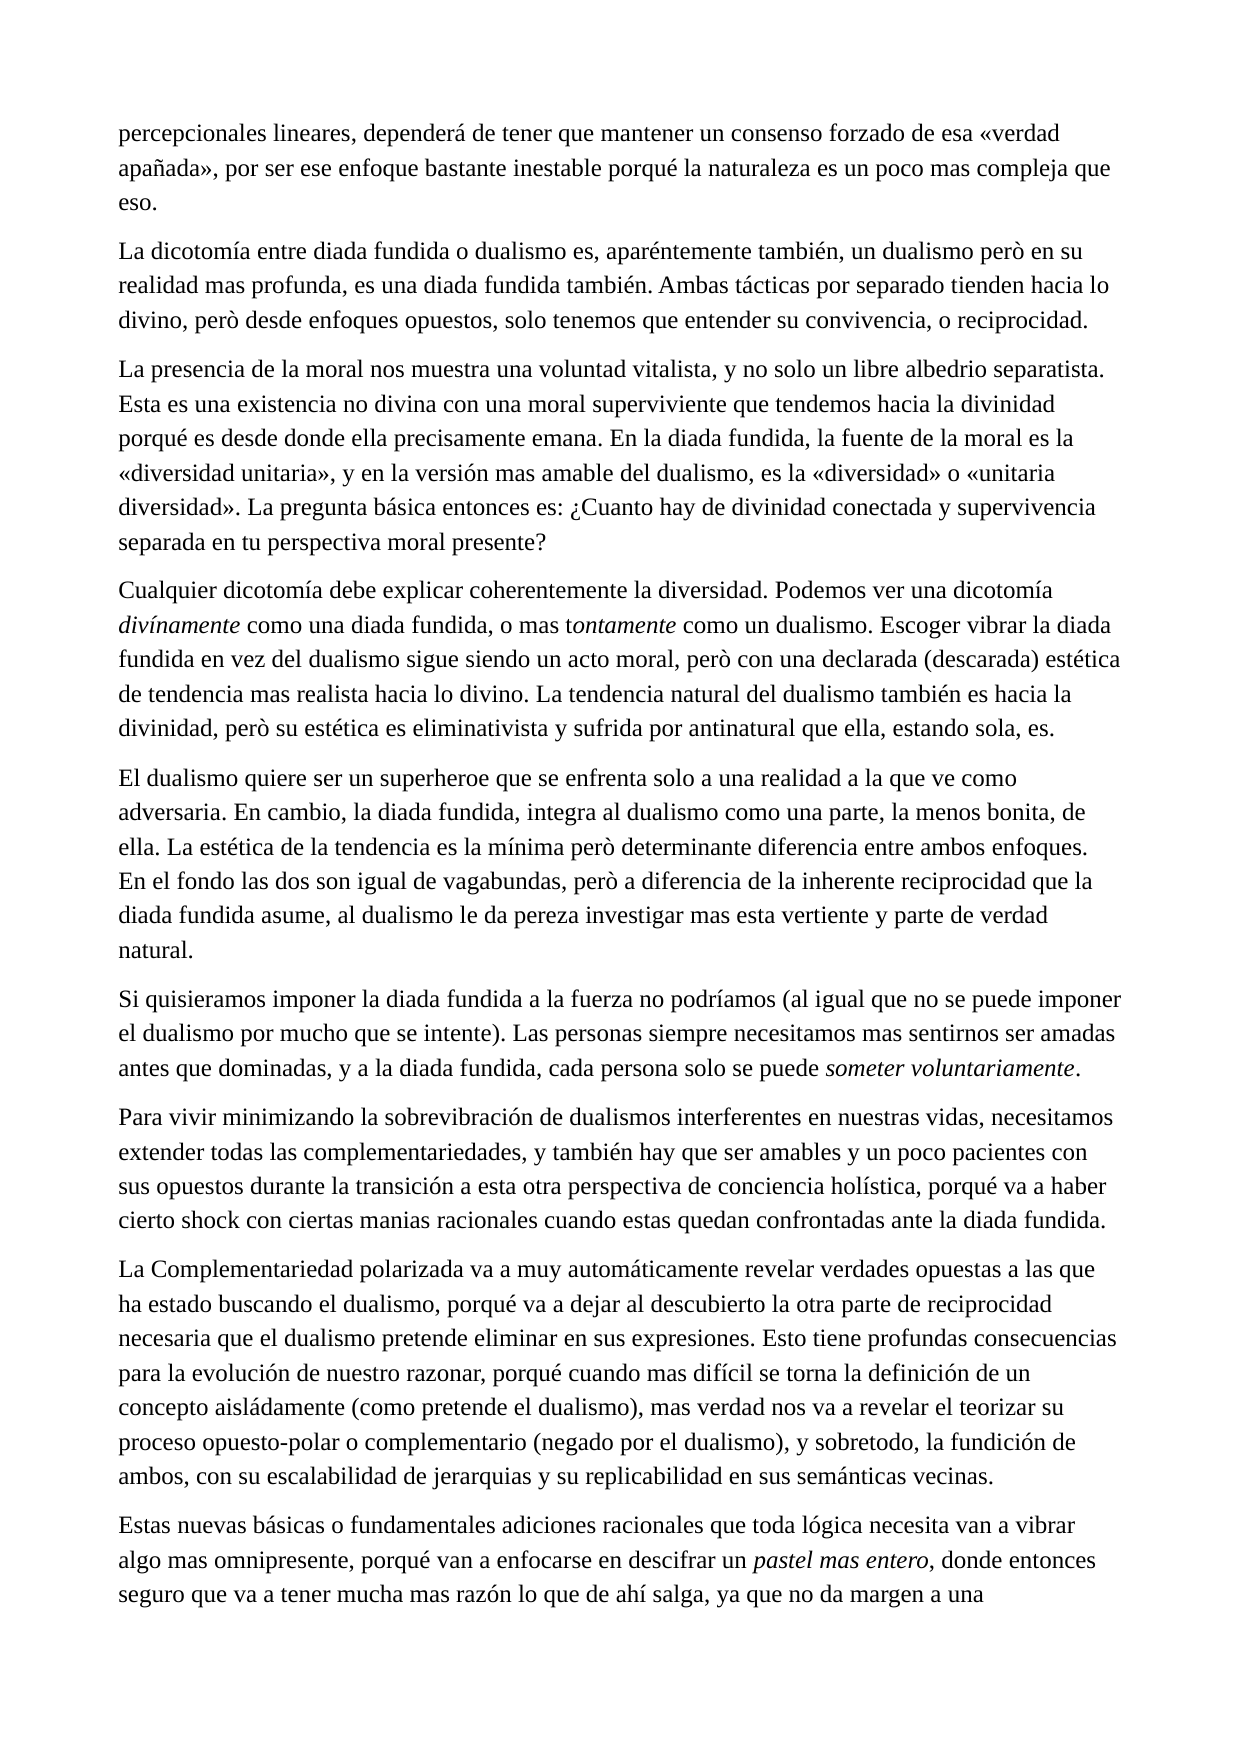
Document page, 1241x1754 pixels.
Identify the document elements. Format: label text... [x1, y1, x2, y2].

text La Complementariedad polarizada va a muy automáticamente revelar verdades opuestas a las que ha estado buscando el dualismo, porqué va a dejar al descubierto la otra parte de reciprocidad necesaria que el dualismo pretende eliminar en sus expresiones. Esto tiene profundas consecuencias para la evolución de nuestro razonar, porqué cuando mas difícil se torna la definición de un concepto aisládamente (como pretende el dualismo), mas verdad nos va a revelar el teorizar su proceso opuesto-polar o complementario (negado por el dualismo), y sobretodo, la fundición de ambos, con su escalabilidad de jerarquias y su replicabilidad en sus semánticas vecinas. [118, 1254, 1122, 1490]
text Para vivir minimizando la sobrevibración de dualismos interferentes en nuestras vidas, necesitamos extender todas las complementariedades, y también hay que ser amables y un poco pacientes con sus opuestos durante la transición a esta otra perspectiva de conciencia holística, porqué va a haber cierto shock con ciertas manias racionales cuando estas quedan confrontadas ante la diada fundida. [118, 1102, 1122, 1234]
text Si quisieramos imponer la diada fundida a la fuerza no podríamos (al igual que no se puede imponer el dualismo por mucho que se intente). Las personas siempre necesitamos mas sentirnos ser amadas antes que dominadas, y a la diada fundida, cada persona solo se puede someter voluntariamente. [118, 984, 1122, 1082]
text Estas nuevas básicas o fundamentales adiciones racionales que toda lógica necesita van a vibrar algo mas omnipresente, porqué van a enfocarse en descifrar un pastel mas entero, donde entonces seguro que va a tener mucha mas razón lo que de ahí salga, ya que no da margen a una [118, 1511, 1122, 1608]
text La presencia de la moral nos muestra una voluntad vitalista, y no solo un libre albedrio separatista. Esta es una existencia no divina con una moral superviviente que tendemos hacia la divinidad porqué es desde donde ella precisamente emana. En la diada fundida, la fuente de la moral es la «diversidad unitaria», y en la versión mas amable del dualismo, es la «diversidad» o «unitaria diversidad». La pregunta básica entonces es: ¿Cuanto hay de divinidad conectada y supervivencia separada en tu perspectiva moral presente? [118, 354, 1122, 555]
text El dualismo quiere ser un superheroe que se enfrenta solo a una realidad a la que ve como adversaria. En cambio, la diada fundida, integra al dualismo como una parte, la menos bonita, de ella. La estética de la tendencia es la mínima però determinante diferencia entre ambos enfoques. En el fondo las dos son igual de vagabundas, però a diferencia de la inherente reciprocidad que la diada fundida asume, al dualismo le da pereza investigar mas esta vertiente y parte de verdad natural. [118, 763, 1122, 964]
text percepcionales lineares, dependerá de tener que mantener un consenso forzado de esa «verdad apañada», por ser ese enfoque bastante inestable porqué la naturaleza es un poco mas compleja que eso. [118, 118, 1122, 216]
text Cualquier dicotomía debe explicar coherentemente la diversidad. Podemos ver una dicotomía divínamente como una diada fundida, o mas tontamente como un dualismo. Escoger vibrar la diada fundida en vez del dualismo sigue siendo un acto moral, però con una declarada (descarada) estética de tendencia mas realista hacia lo divino. La tendencia natural del dualismo también es hacia la divinidad, però su estética es eliminativista y sufrida por antinatural que ella, estando sola, es. [118, 576, 1122, 742]
text La dicotomía entre diada fundida o dualismo es, aparéntemente también, un dualismo però en su realidad mas profunda, es una diada fundida también. Ambas tácticas por separado tienden hacia lo divino, però desde enfoques opuestos, solo tenemos que entender su convivencia, o reciprocidad. [118, 236, 1122, 334]
